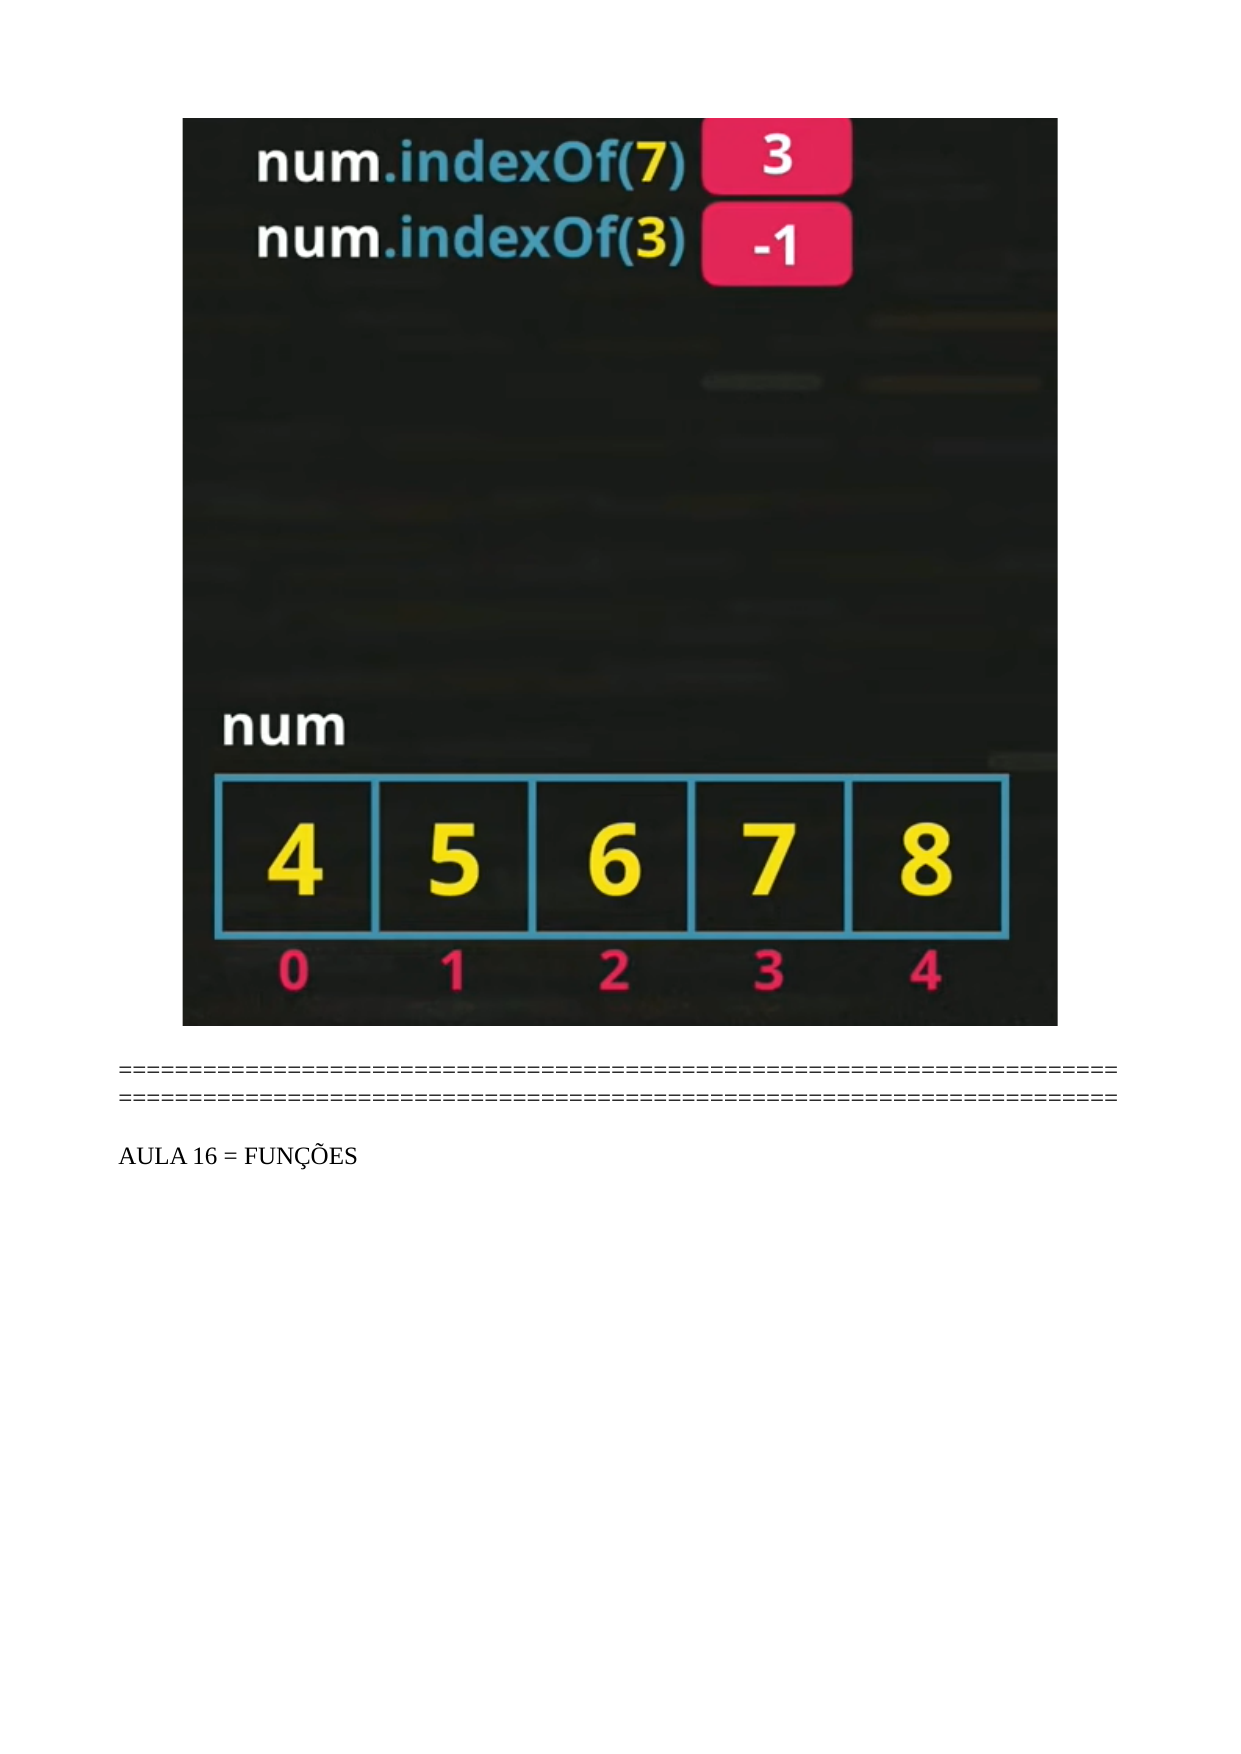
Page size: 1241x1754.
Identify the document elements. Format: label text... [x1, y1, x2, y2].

text AULA 16 = FUNÇÕES [118, 1141, 1122, 1170]
picture [182, 118, 1058, 1026]
text ============================================================================================================================================== [118, 1055, 1122, 1112]
